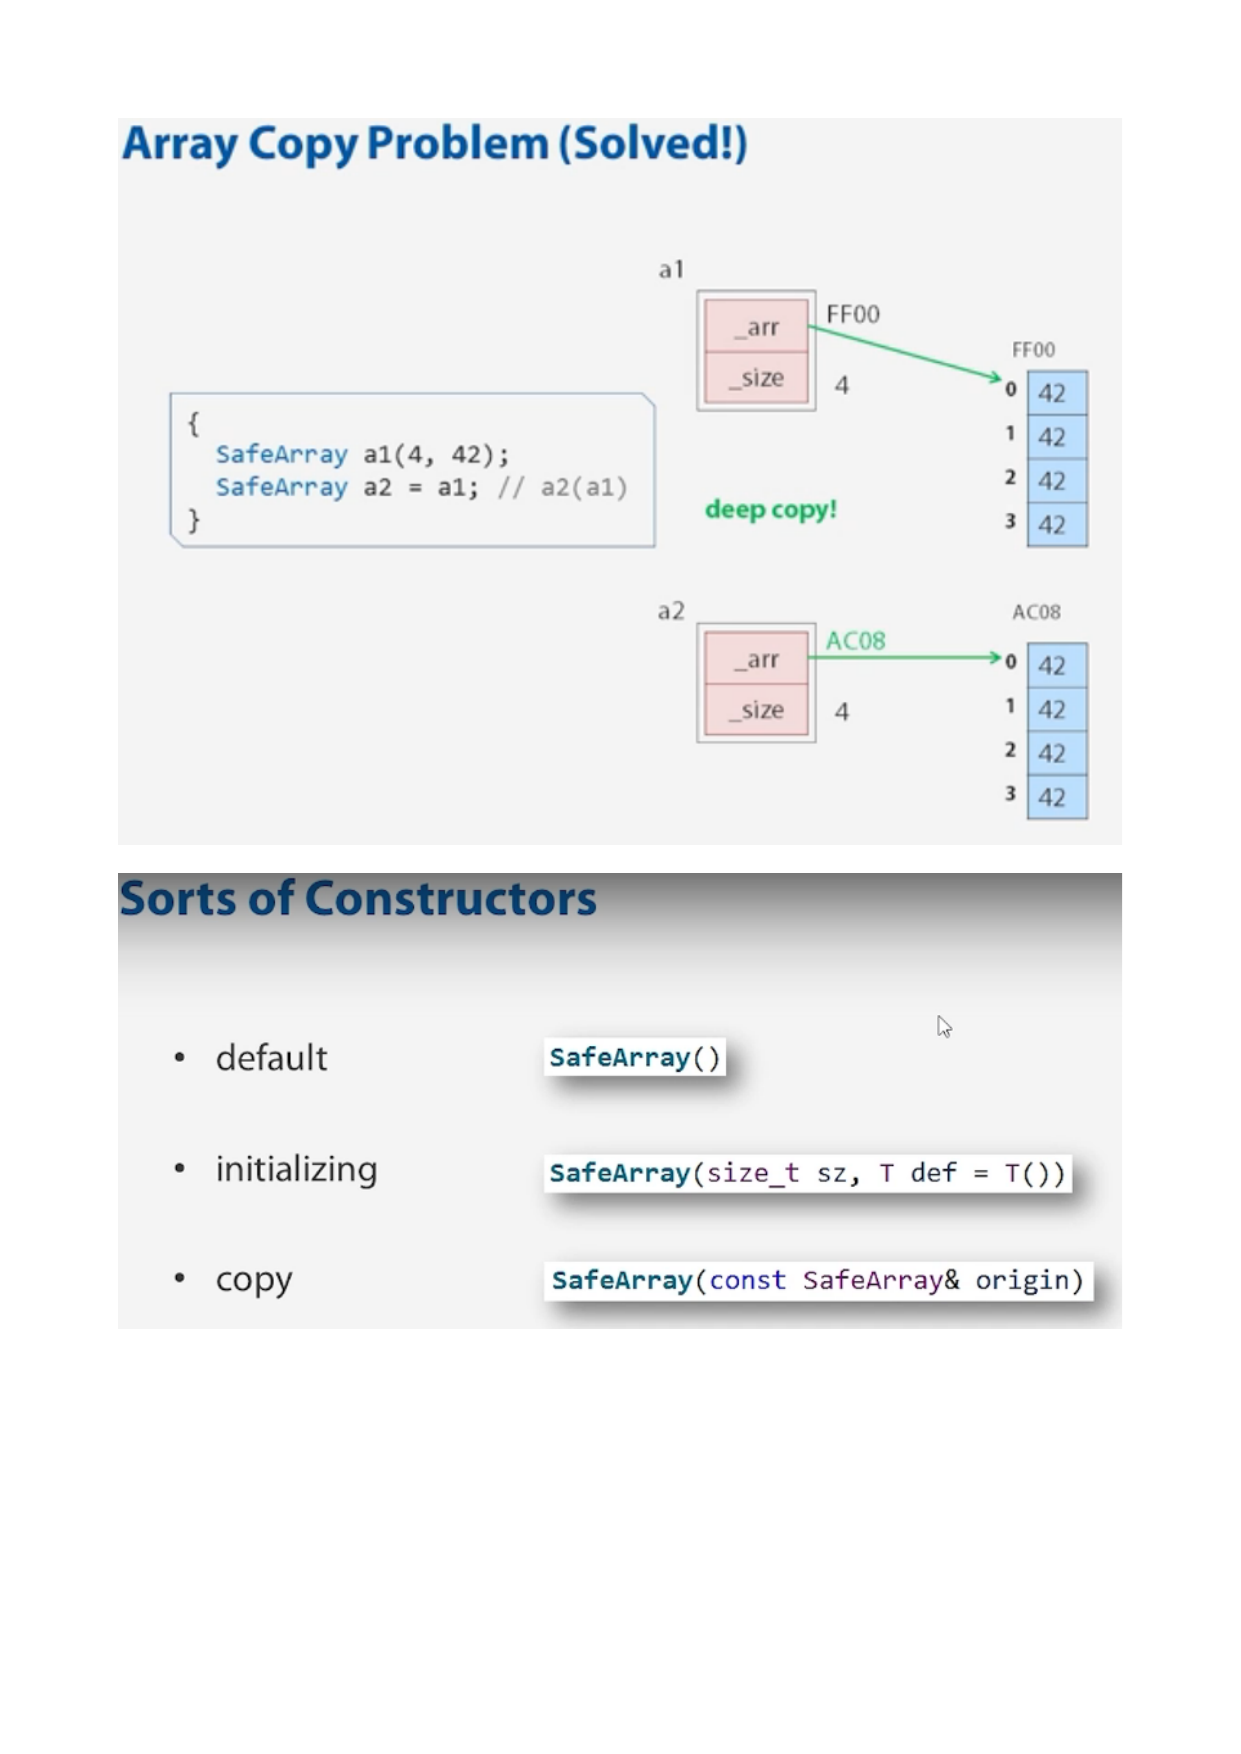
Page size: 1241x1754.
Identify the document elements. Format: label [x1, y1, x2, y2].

picture [118, 873, 1123, 1329]
picture [118, 118, 1123, 845]
